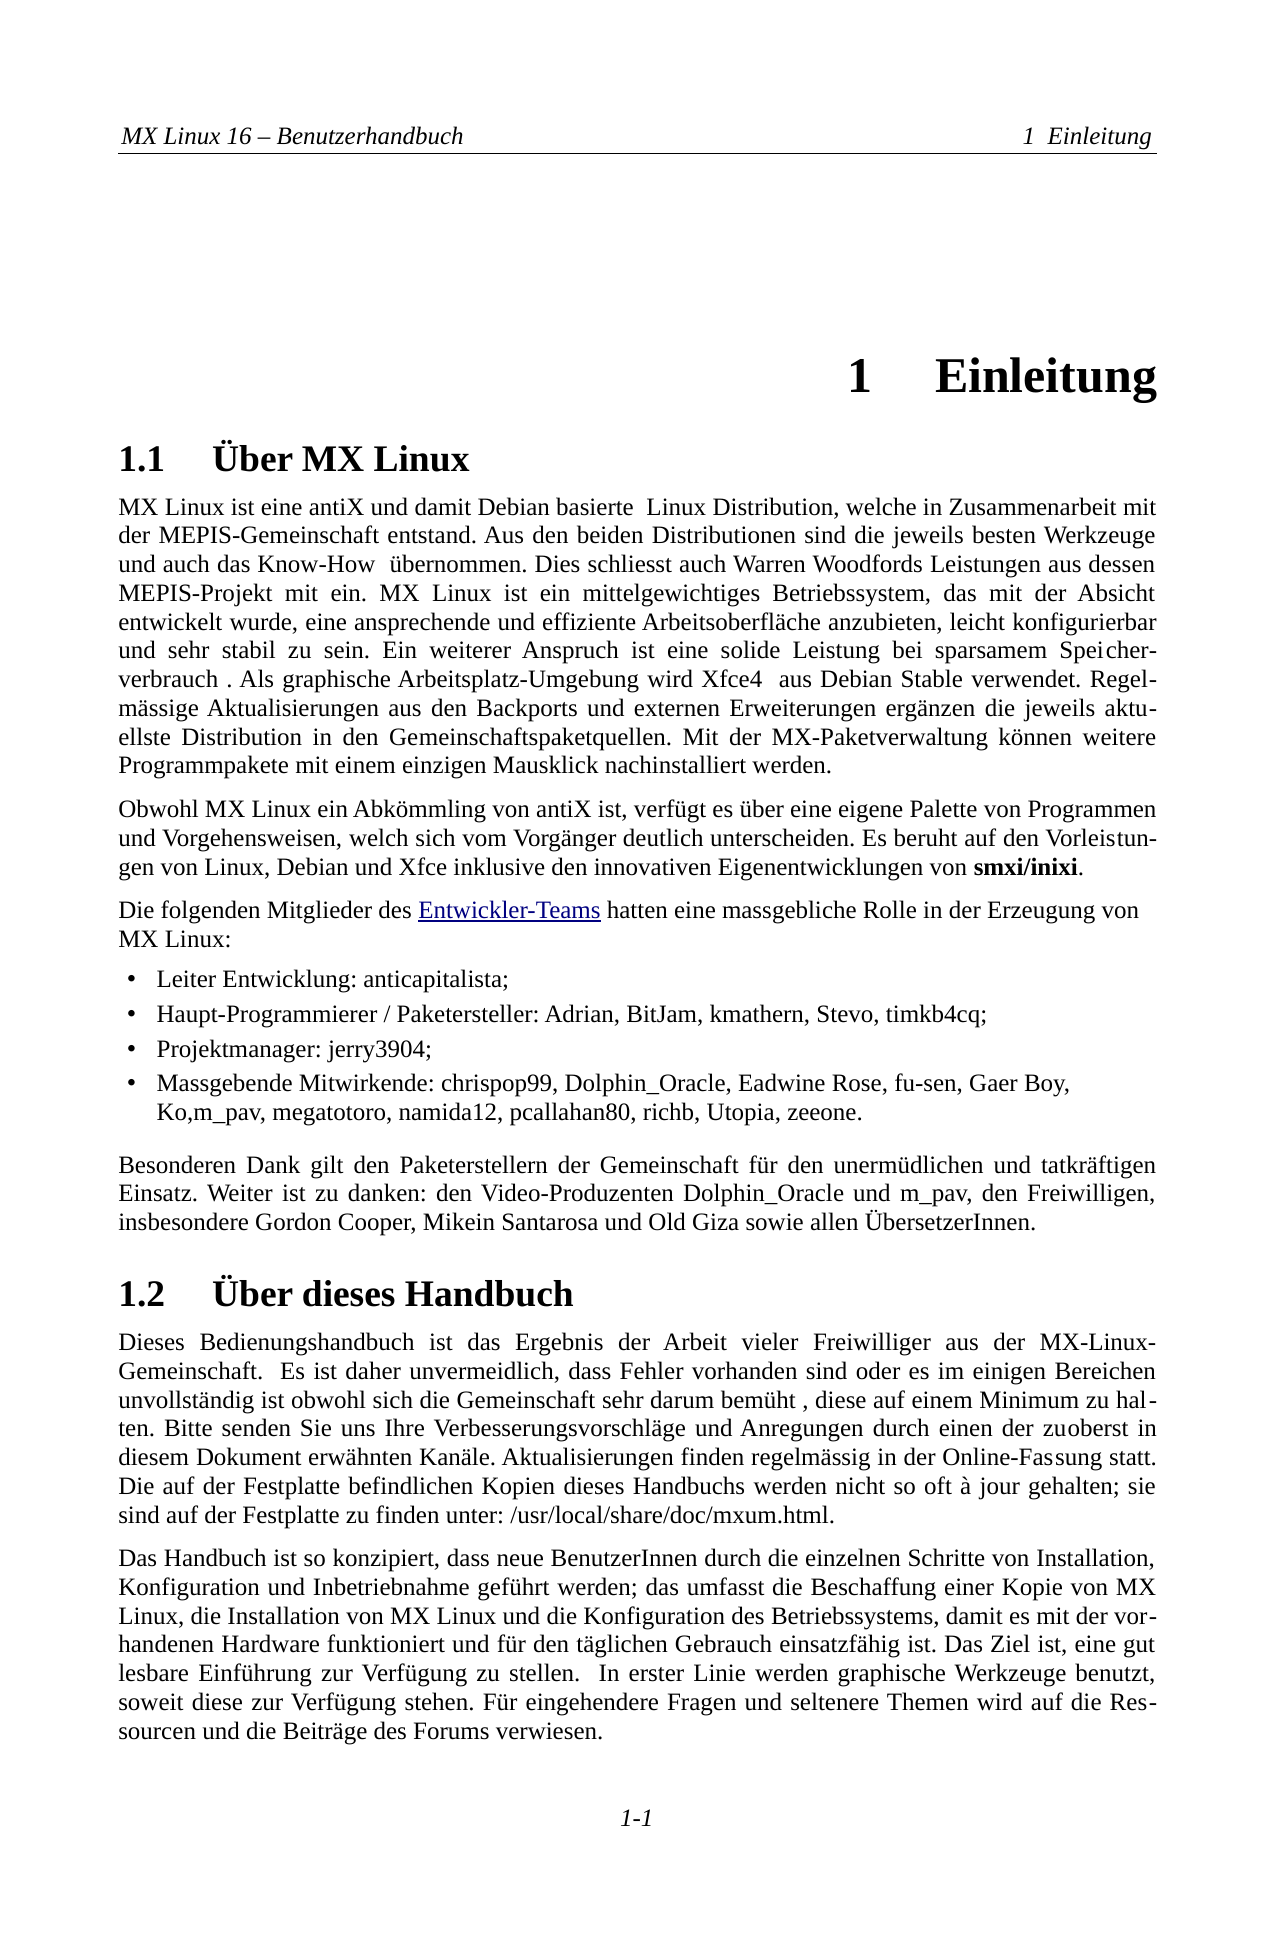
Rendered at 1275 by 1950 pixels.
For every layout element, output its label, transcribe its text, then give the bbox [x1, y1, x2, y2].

list Projektmanager: jerry3904; [127, 1034, 1157, 1063]
text Die folgenden Mitglieder des Entwickler-Teams hatten eine massgebliche Rolle in der Erzeugung von MX Linux: [118, 895, 1157, 953]
subtitle 1.2 Über dieses Handbuch [118, 1272, 1157, 1315]
text Dieses Bedienungshandbuch ist das Ergebnis der Arbeit vieler Freiwilliger aus der MX-Linux-Gemeinschaft. Es ist daher unvermeidlich, dass Fehler vorhanden sind oder es im einigen Bereichen unvollständig ist obwohl sich die Gemeinschaft sehr darum bemüht , diese auf einem Minimum zu hal­ten. Bitte senden Sie uns Ihre Verbesserungsvorschläge und Anregungen durch einen der zu­oberst in diesem Dokument erwähnten Kanäle. Aktualisierungen finden regelmässig in der Online-Fas­sung statt. Die auf der Festplatte befindlichen Kopien dieses Handbuchs werden nicht so oft à jour gehalten; sie sind auf der Festplatte zu finden unter: /usr/local/share/doc/mxum.html. [118, 1327, 1157, 1528]
subtitle 1 Einleitung [118, 346, 1157, 403]
subtitle 1.1 Über MX Linux [118, 436, 1157, 479]
list Leiter Entwicklung: anticapitalista; [127, 964, 1157, 993]
list Massgebende Mitwirkende: chrispop99, Dolphin_Oracle, Eadwine Rose, fu-sen, Gaer Boy, Ko,m_pav, megatotoro, namida12, pcallahan80, richb, Utopia, zeeone. [127, 1068, 1157, 1126]
text Obwohl MX Linux ein Abkömmling von antiX ist, verfügt es über eine eigene Palette von Programmen und Vorgehensweisen, welch sich vom Vorgänger deutlich unterscheiden. Es beruht auf den Vorleis­tun­gen von Linux, Debian und Xfce inklusive den innovativen Eigenentwicklungen von smxi/inixi. [118, 794, 1157, 880]
text Besonderen Dank gilt den Paketerstellern der Gemeinschaft für den unermüdlichen und tatkräftigen Ein­satz. Weiter ist zu danken: den Video-Produzenten Dolphin_Oracle und m_pav, den Freiwilligen, ins­be­sondere Gordon Cooper, Mikein Santarosa und Old Giza sowie allen ÜbersetzerInnen. [118, 1150, 1157, 1236]
text Das Handbuch ist so konzipiert, dass neue BenutzerInnen durch die einzelnen Schritte von Installation, Kon­fi­gu­ration und Inbetriebnahme geführt werden; das umfasst die Beschaffung einer Kopie von MX Li­nux, die Installation von MX Linux und die Konfiguration des Betriebssystems, damit es mit der vor­han­denen Hardware funktioniert und für den täglichen Gebrauch einsatzfähig ist. Das Ziel ist, eine gut lesbare Einführung zur Verfügung zu stellen. In erster Linie werden graphische Werkzeuge benutzt, soweit diese zur Verfügung stehen. Für eingehendere Fragen und seltenere Themen wird auf die Res­sourcen und die Beiträge des Forums verwiesen. [118, 1543, 1157, 1744]
list Haupt-Programmierer / Paketersteller: Adrian, BitJam, kmathern, Stevo, timkb4cq; [127, 999, 1157, 1028]
text MX Linux ist eine antiX und damit Debian basierte Linux Distribution, welche in Zusammenarbeit mit der MEPIS-Gemeinschaft entstand. Aus den beiden Distributionen sind die jeweils besten Werkzeuge und auch das Know-How übernommen. Dies schliesst auch Warren Woodfords Leistungen aus dessen MEPIS-Pro­jekt mit ein. MX Linux ist ein mittelgewichtiges Betriebssystem, das mit der Absicht entwickelt wurde, eine anspre­chen­de und effiziente Arbeitsoberfläche anzubieten, leicht konfigurierbar und sehr stabil zu sein. Ein weiterer Anspruch ist eine solide Leistung bei sparsamem Spei­cher­verbrauch . Als graphi­sche Arbeitsplatz-Umgebung wird Xfce4 aus Debian Stable verwendet. Regel­mässi­ge Aktualisierungen aus den Backports und externen Erweiterungen ergänzen die jeweils aktu­ellste Distribution in den Ge­mein­schaftspaketquellen. Mit der MX-Paketverwaltung können weitere Programmpakete mit einem einzigen Mausklick nachinstalliert werden. [118, 492, 1157, 779]
